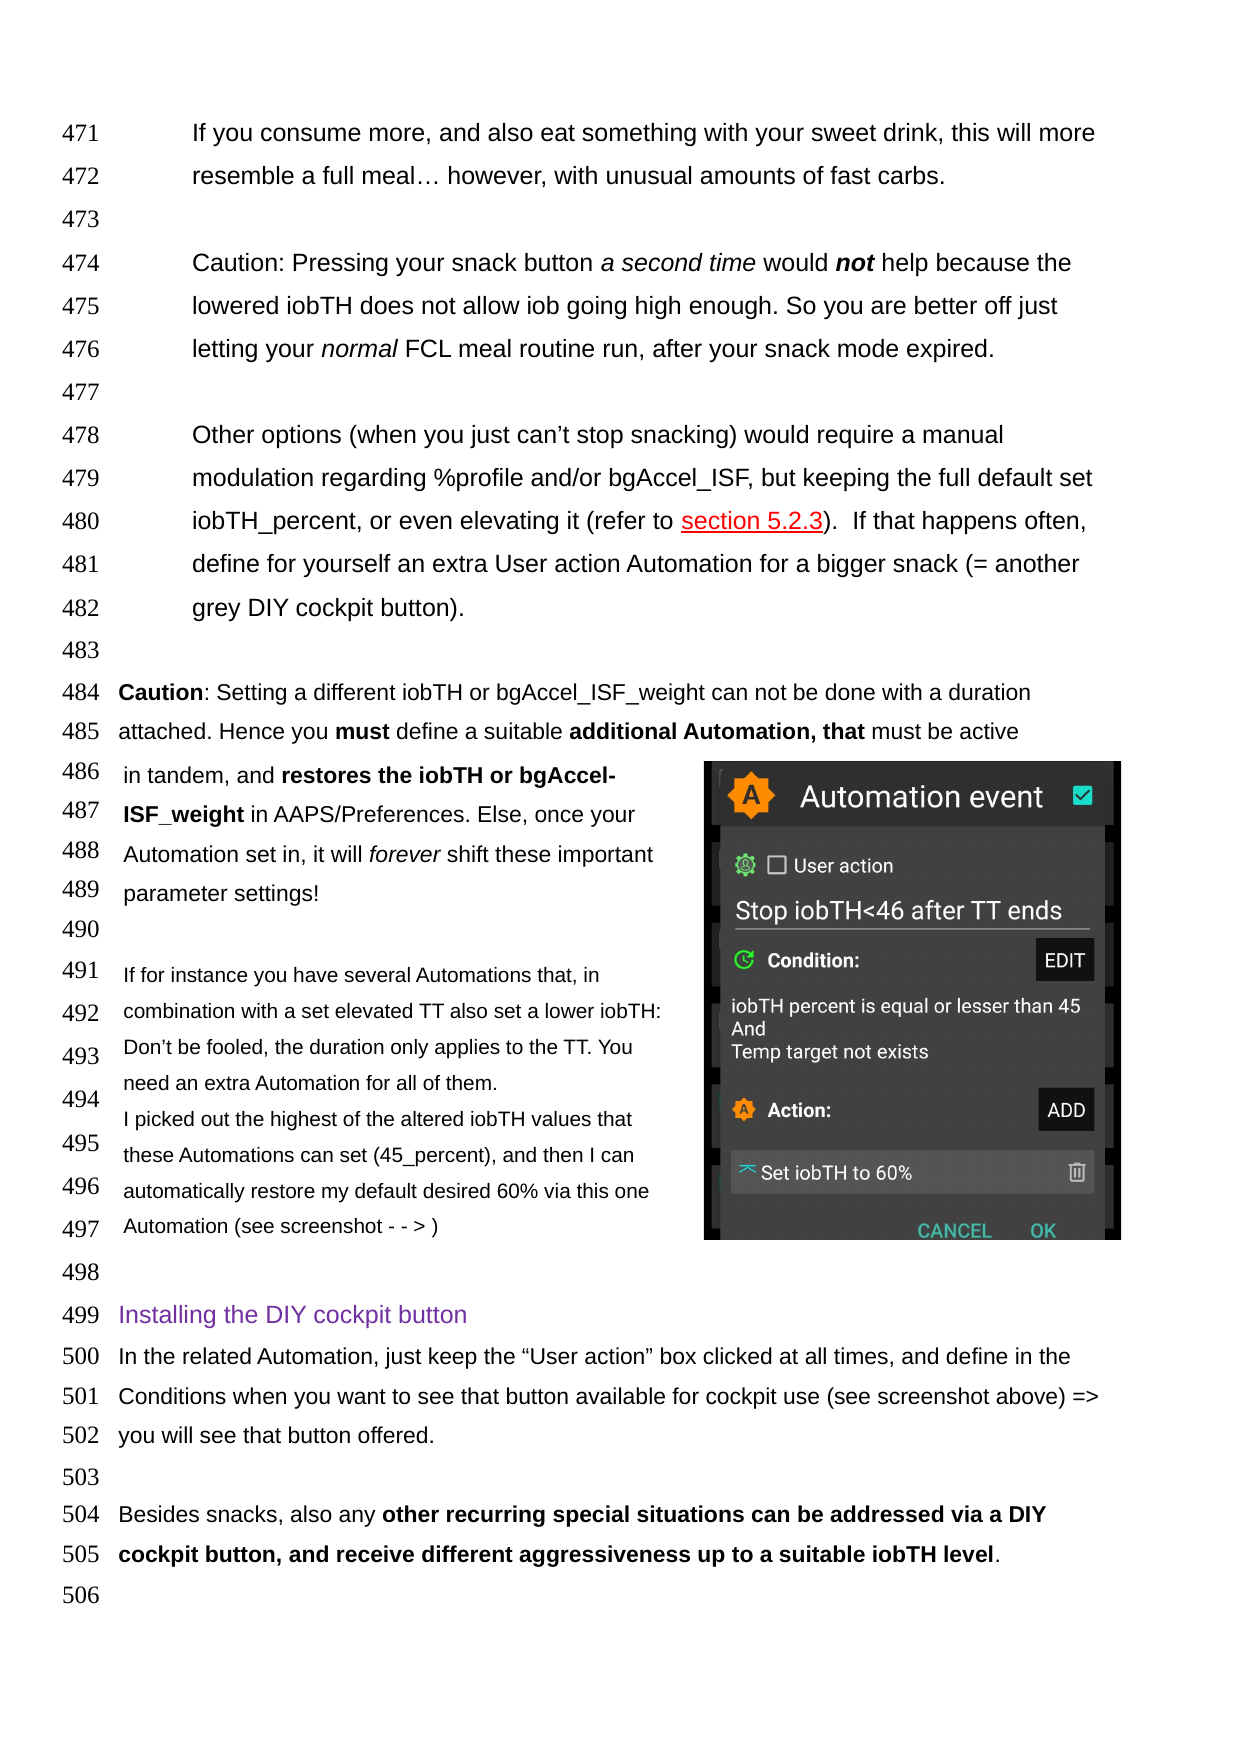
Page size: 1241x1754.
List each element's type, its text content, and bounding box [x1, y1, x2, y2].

text Besides snacks, also any other recurring special situations can be addressed via a DIY cockpit button, and receive different aggressiveness up to a suitable iobTH level. [118, 1501, 1122, 1567]
text [108, 754, 1129, 1247]
text In the related Automation, just keep the “User action” box clicked at all times, and define in the Conditions when you want to see that button available for cockpit use (see screenshot above) => you will see that button offered. [118, 1343, 1122, 1448]
text If you consume more, and also eat something with your sweet drink, this will more resemble a full meal… however, with unusual amounts of fast carbs. [192, 118, 1122, 190]
text Other options (when you just can’t stop snacking) would require a manual modulation regarding %profile and/or bgAccel_ISF, but keeping the full default set iobTH_percent, or even elevating it (refer to section 5.2.3). If that happens often, define for yourself an extra User action Automation for a bigger snack (= another grey DIY cockpit button). [192, 420, 1122, 621]
text If for instance you have several Automations that, in combination with a set elevated TT also set a lower iobTH: Don’t be fooled, the duration only applies to the TT. You need an extra Automation for all of them. [123, 963, 674, 1094]
text Caution: Setting a different iobTH or bgAccel_ISF_weight can not be done with a duration attached. Hence you must define a suitable additional Automation, that must be active [118, 679, 1122, 744]
text Caution: Pressing your snack button a second time would not help because the lowered iobTH does not allow iob going high enough. So you are better off just letting your normal FCL meal routine run, after your snack mode expired. [192, 247, 1122, 362]
text I picked out the highest of the altered iobTH values that these Automations can set (45_percent), and then I can automatically restore my default desired 60% via this one Automation (see screenshot - - > ) [123, 1107, 674, 1238]
text Installing the DIY cockpit button [118, 1300, 1122, 1329]
text in tandem, and restores the iobTH or bgAccel-ISF_weight in AAPS/Preferences. Else, once your Automation set in, it will forever shift these important parameter settings! [123, 762, 674, 907]
